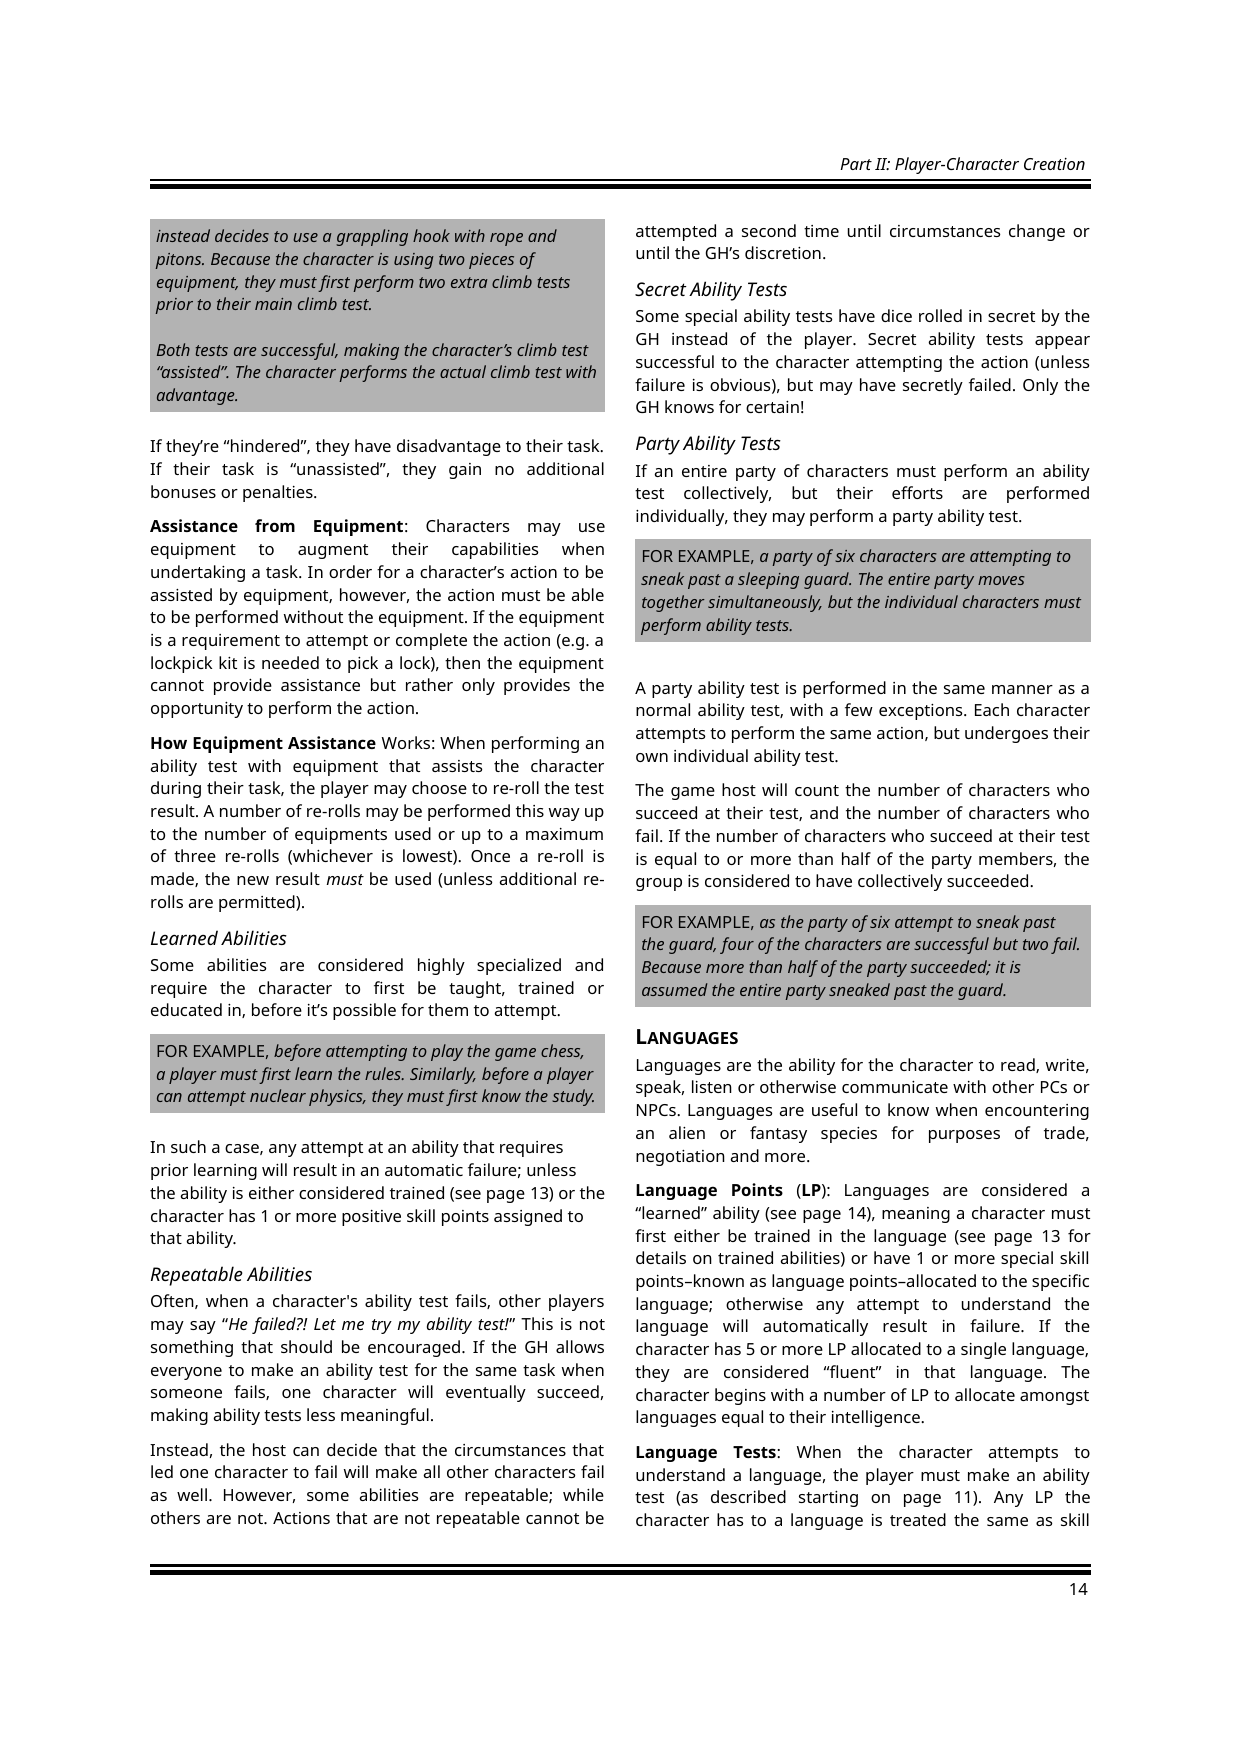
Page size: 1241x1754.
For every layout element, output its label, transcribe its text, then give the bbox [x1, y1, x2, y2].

text Repeatable Abilities [150, 1262, 605, 1287]
text Assistance from Equipment: Characters may use equipment to augment their capabilities when undertaking a task. In order for a character’s action to be assisted by equipment, however, the action must be able to be performed without the equipment. If the equipment is a requirement to attempt or complete the action (e.g. a lockpick kit is needed to pick a lock), then the equipment cannot provide assistance but rather only provides the opportunity to perform the action. [150, 515, 605, 719]
subtitle Languages [635, 1022, 1091, 1050]
table_header instead decides to use a grappling hook with rope and pitons. Because the character is using two pieces of equipment, they must first perform two extra climb tests prior to their main climb test. Both tests are successful, making the character’s climb test “assisted”. The character performs the actual climb test with advantage. [150, 219, 605, 412]
text Learned Abilities [150, 925, 605, 951]
text Often, when a character's ability test fails, other players may say “He failed?! Let me try my ability test!” This is not something that should be encouraged. If the GH allows everyone to make an ability test for the same task when someone fails, one character will eventually succeed, making ability tests less meaningful. [150, 1290, 605, 1426]
text attempted a second time until circumstances change or until the GH’s discretion. [635, 219, 1091, 264]
text Language Points (LP): Languages are considered a “learned” ability (see page 12), meaning a character must first either be trained in the language (see page 11 for details on trained abilities) or have 1 or more special skill points–known as language points–allocated to the specific language; otherwise any attempt to understand the language will automatically result in failure. If the character has 5 or more LP allocated to a single language, they are considered “fluent” in that language. The character begins with a number of LP to allocate amongst languages equal to their intelligence. [635, 1179, 1091, 1429]
text Languages are the ability for the character to read, write, speak, listen or otherwise communicate with other PCs or NPCs. Languages are useful to know when encountering an alien or fantasy species for purposes of trade, negotiation and more. [635, 1053, 1091, 1167]
table_header FOR EXAMPLE, as the party of six attempt to sneak past the guard, four of the characters are successful but two fail. Because more than half of the party succeeded; it is assumed the entire party sneaked past the guard. [635, 905, 1091, 1007]
text Party Ability Tests [635, 431, 1091, 456]
table_header FOR EXAMPLE, a party of six characters are attempting to sneak past a sleeping guard. The entire party moves together simultaneously, but the individual characters must perform ability tests. [635, 539, 1091, 642]
text If they’re “hindered”, they have disadvantage to their task. If their task is “unassisted”, they gain no additional bonuses or penalties. [150, 412, 605, 503]
text Instead, the host can decide that the circumstances that led one character to fail will make all other characters fail as well. However, some abilities are repeatable; while others are not. Actions that are not repeatable cannot be [150, 1438, 605, 1529]
text In such a case, any attempt at an ability that requires prior learning will result in an automatic failure; unless the ability is either considered trained (see page 11) or the character has 1 or more positive skill points assigned to that ability. [150, 1136, 605, 1249]
text Some special ability tests have dice rolled in secret by the GH instead of the player. Secret ability tests appear successful to the character attempting the action (unless failure is obvious), but may have secretly failed. Only the GH knows for certain! [635, 305, 1091, 419]
text How Equipment Assistance Works: When performing an ability test with equipment that assists the character during their task, the player may choose to re-roll the test result. A number of re-rolls may be performed this way up to the number of equipments used or up to a maximum of three re-rolls (whichever is lowest). Once a re-roll is made, the new result must be used (unless additional re-rolls are permitted). [150, 731, 605, 913]
text If an entire party of characters must perform an ability test collectively, but their efforts are performed individually, they may perform a party ability test. [635, 459, 1091, 527]
text Language Tests: When the character attempts to understand a language, the player must make an ability test (as described starting on page 10). Any LP the character has to a language is treated the same as skill points. [635, 1441, 1091, 1531]
text A party ability test is performed in the same manner as a normal ability test, with a few exceptions. Each character attempts to perform the same action, but undergoes their own individual ability test. [635, 676, 1091, 767]
table_header FOR EXAMPLE, before attempting to play the game chess, a player must first learn the rules. Similarly, before a player can attempt nuclear physics, they must first know the study. [150, 1034, 605, 1113]
text Secret Ability Tests [635, 277, 1091, 302]
text The game host will count the number of characters who succeed at their test, and the number of characters who fail. If the number of characters who succeed at their test is equal to or more than half of the party members, the group is considered to have collectively succeeded. [635, 779, 1091, 893]
text Some abilities are considered highly specialized and require the character to first be taught, trained or educated in, before it’s possible for them to attempt. [150, 954, 605, 1022]
